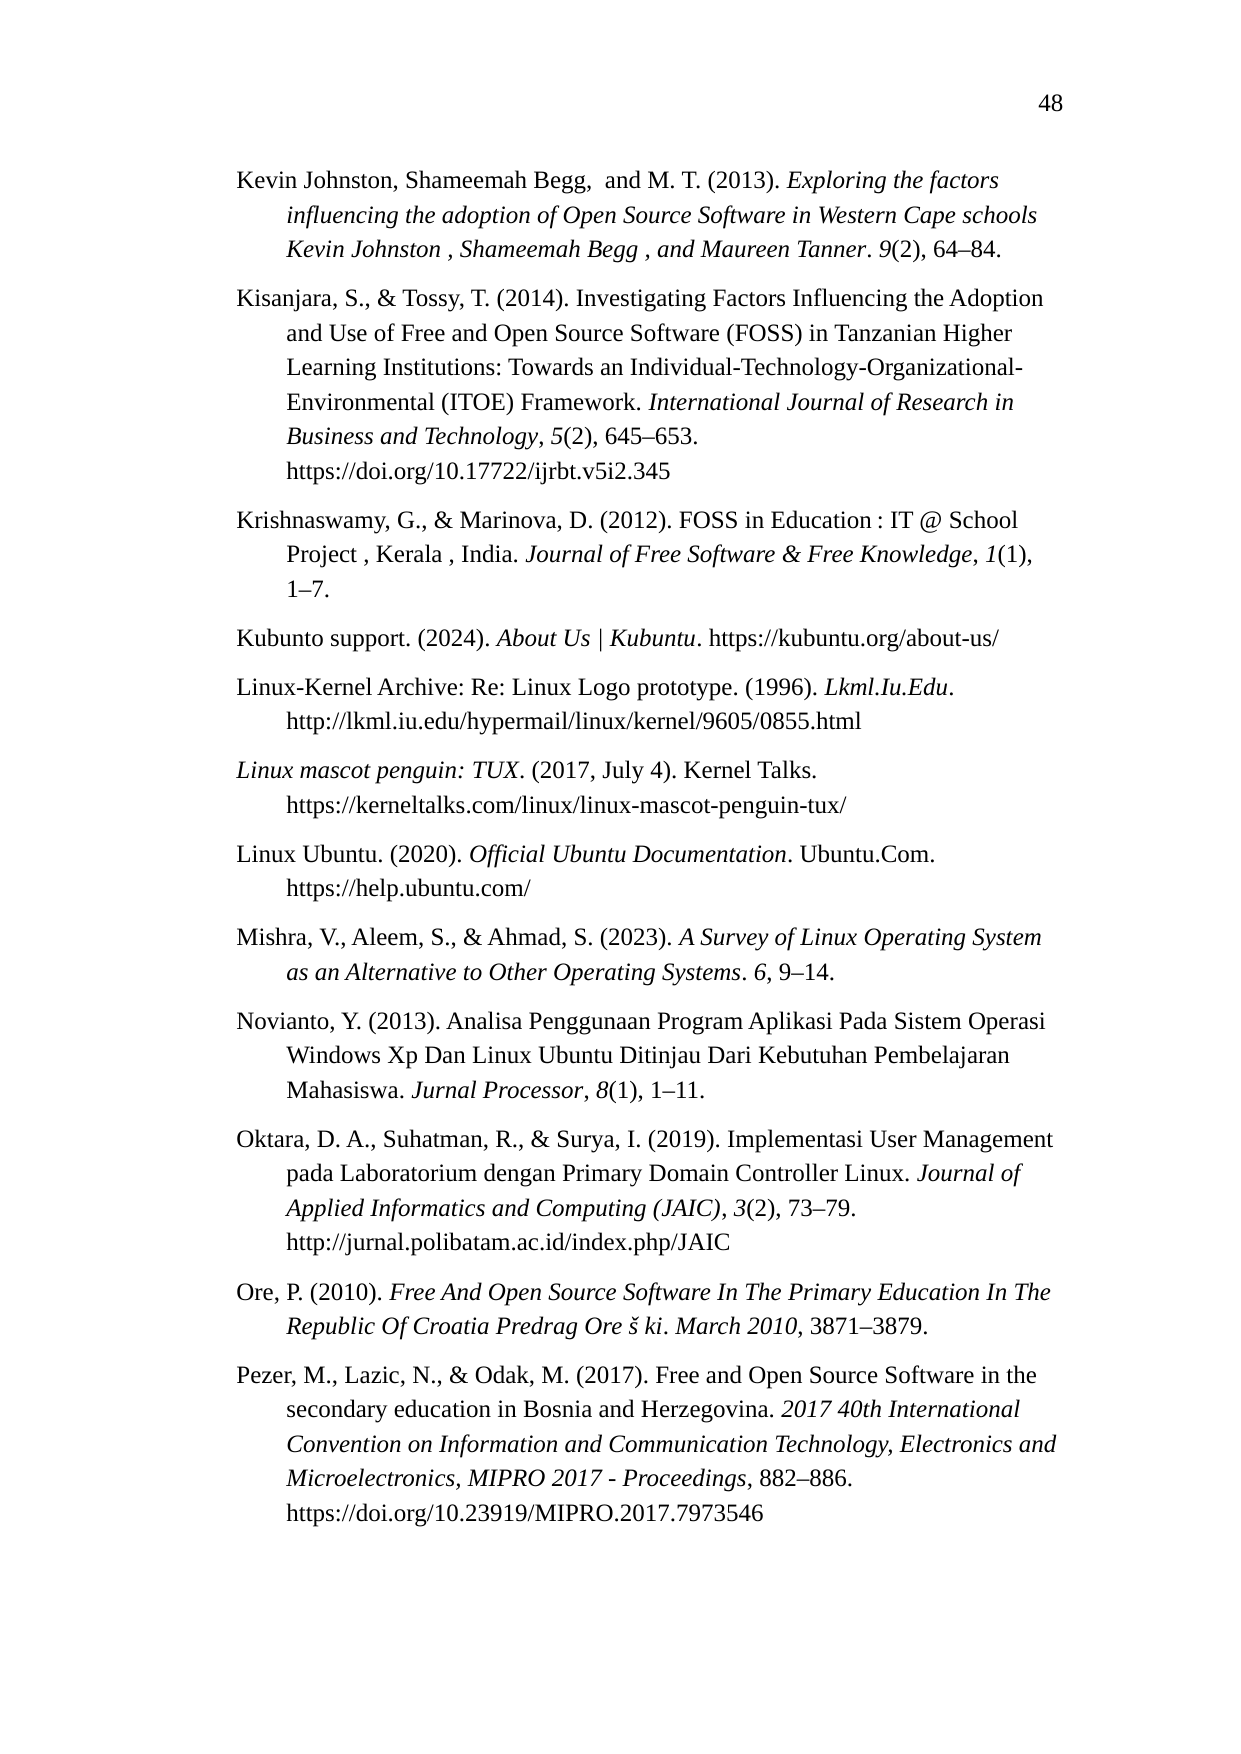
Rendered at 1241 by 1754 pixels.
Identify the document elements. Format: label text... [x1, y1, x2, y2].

text Kisanjara, S., & Tossy, T. (2014). Investigating Factors Influencing the Adoption and Use of Free and Open Source Software (FOSS) in Tanzanian Higher Learning Institutions: Towards an Individual-Technology-Organizational-Environmental (ITOE) Framework. International Journal of Research in Business and Technology, 5(2), 645–653. https://doi.org/10.17722/ijrbt.v5i2.345 [236, 283, 1063, 484]
text Kevin Johnston, Shameemah Begg, and M. T. (2013). Exploring the factors influencing the adoption of Open Source Software in Western Cape schools Kevin Johnston , Shameemah Begg , and Maureen Tanner. 9(2), 64–84. [236, 165, 1063, 263]
text Pezer, M., Lazic, N., & Odak, M. (2017). Free and Open Source Software in the secondary education in Bosnia and Herzegovina. 2017 40th International Convention on Information and Communication Technology, Electronics and Microelectronics, MIPRO 2017 - Proceedings, 882–886. https://doi.org/10.23919/MIPRO.2017.7973546 [236, 1360, 1063, 1527]
text Oktara, D. A., Suhatman, R., & Surya, I. (2019). Implementasi User Management pada Laboratorium dengan Primary Domain Controller Linux. Journal of Applied Informatics and Computing (JAIC), 3(2), 73–79. http://jurnal.polibatam.ac.id/index.php/JAIC [236, 1124, 1063, 1256]
text Ore, P. (2010). Free And Open Source Software In The Primary Education In The Republic Of Croatia Predrag Ore š ki. March 2010, 3871–3879. [236, 1277, 1063, 1340]
text Novianto, Y. (2013). Analisa Penggunaan Program Aplikasi Pada Sistem Operasi Windows Xp Dan Linux Ubuntu Ditinjau Dari Kebutuhan Pembelajaran Mahasiswa. Jurnal Processor, 8(1), 1–11. [236, 1006, 1063, 1104]
text Linux-Kernel Archive: Re: Linux Logo prototype. (1996). Lkml.Iu.Edu. http://lkml.iu.edu/hypermail/linux/kernel/9605/0855.html [236, 672, 1063, 735]
text Linux Ubuntu. (2020). Official Ubuntu Documentation. Ubuntu.Com. https://help.ubuntu.com/ [236, 839, 1063, 902]
text Kubunto support. (2024). About Us | Kubuntu. https://kubuntu.org/about-us/ [236, 623, 1063, 652]
text Linux mascot penguin: TUX. (2017, July 4). Kernel Talks. https://kerneltalks.com/linux/linux-mascot-penguin-tux/ [236, 755, 1063, 819]
text Krishnaswamy, G., & Marinova, D. (2012). FOSS in Education : IT @ School Project , Kerala , India. Journal of Free Software & Free Knowledge, 1(1), 1–7. [236, 505, 1063, 602]
text Mishra, V., Aleem, S., & Ahmad, S. (2023). A Survey of Linux Operating System as an Alternative to Other Operating Systems. 6, 9–14. [236, 922, 1063, 986]
